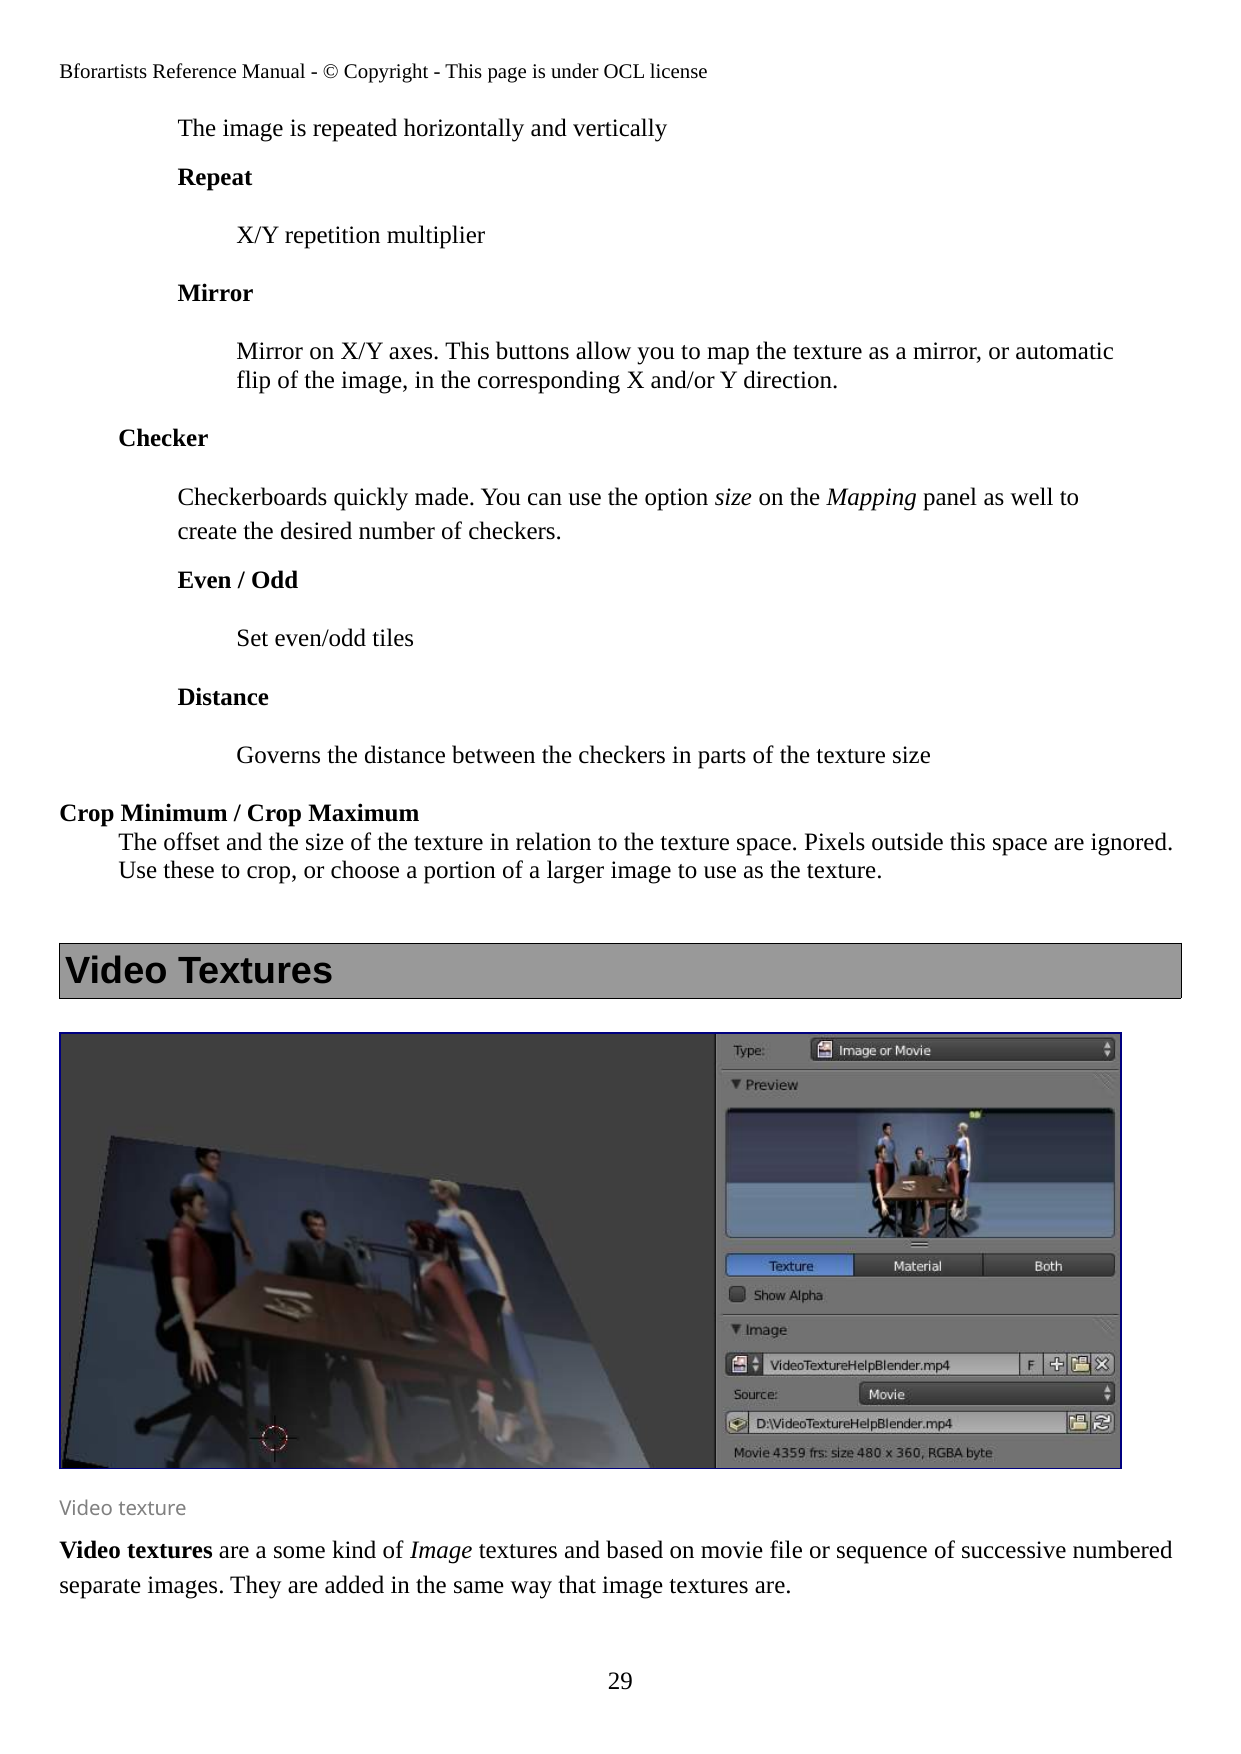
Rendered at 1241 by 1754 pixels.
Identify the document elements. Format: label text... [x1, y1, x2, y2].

subtitle Crop Minimum / Crop Maximum [59, 798, 1181, 827]
subtitle Mirror [177, 278, 1122, 307]
subtitle Repeat [177, 162, 1122, 190]
subtitle Distance [177, 682, 1122, 710]
list Governs the distance between the checkers in parts of the texture size [236, 740, 1122, 768]
text Video textures are a some kind of Image textures and based on movie file or sequence of successive numbered separate images. They are added in the same way that image textures are. [59, 1535, 1181, 1599]
list Set even/odd tiles [236, 623, 1122, 652]
text The image is repeated horizontally and vertically [177, 113, 1122, 141]
picture [61, 1034, 1120, 1468]
text Checkerboards quickly made. You can use the option size on the Mapping panel as well to create the desired number of checkers. [177, 482, 1122, 545]
list The offset and the size of the texture in relation to the texture space. Pixels outside this space are ignored. Use these to crop, or choose a portion of a larger image to use as the texture. [118, 827, 1181, 884]
text Video texture [59, 1489, 1181, 1521]
list Mirror on X/Y axes. This buttons allow you to map the texture as a mirror, or automatic flip of the image, in the corresponding X and/or Y direction. [236, 336, 1122, 394]
table_header Video Textures [60, 944, 1181, 998]
subtitle Even / Odd [177, 565, 1122, 594]
list X/Y repetition multiplier [236, 220, 1122, 249]
subtitle Checker [118, 423, 1122, 452]
